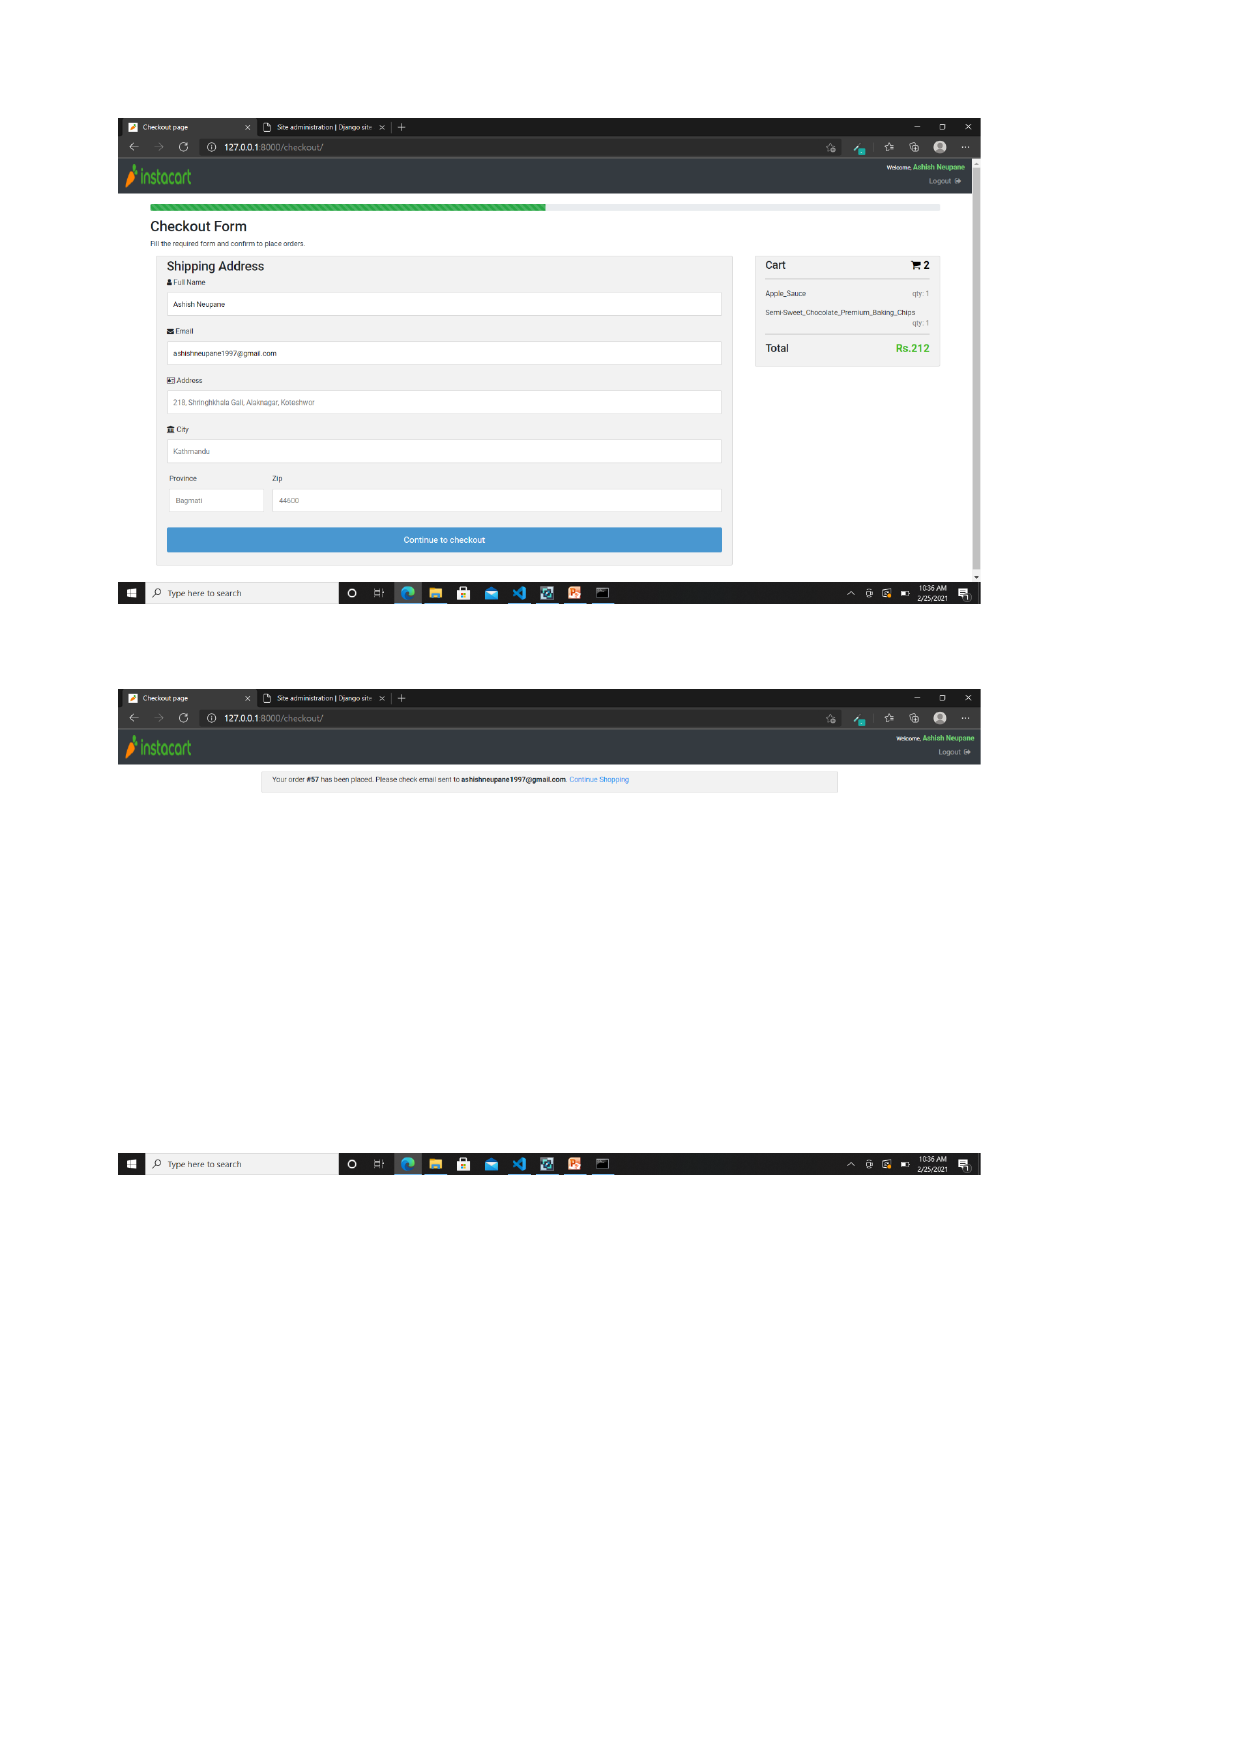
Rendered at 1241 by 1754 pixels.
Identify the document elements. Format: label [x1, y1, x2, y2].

picture [118, 689, 981, 1175]
picture [118, 118, 981, 604]
